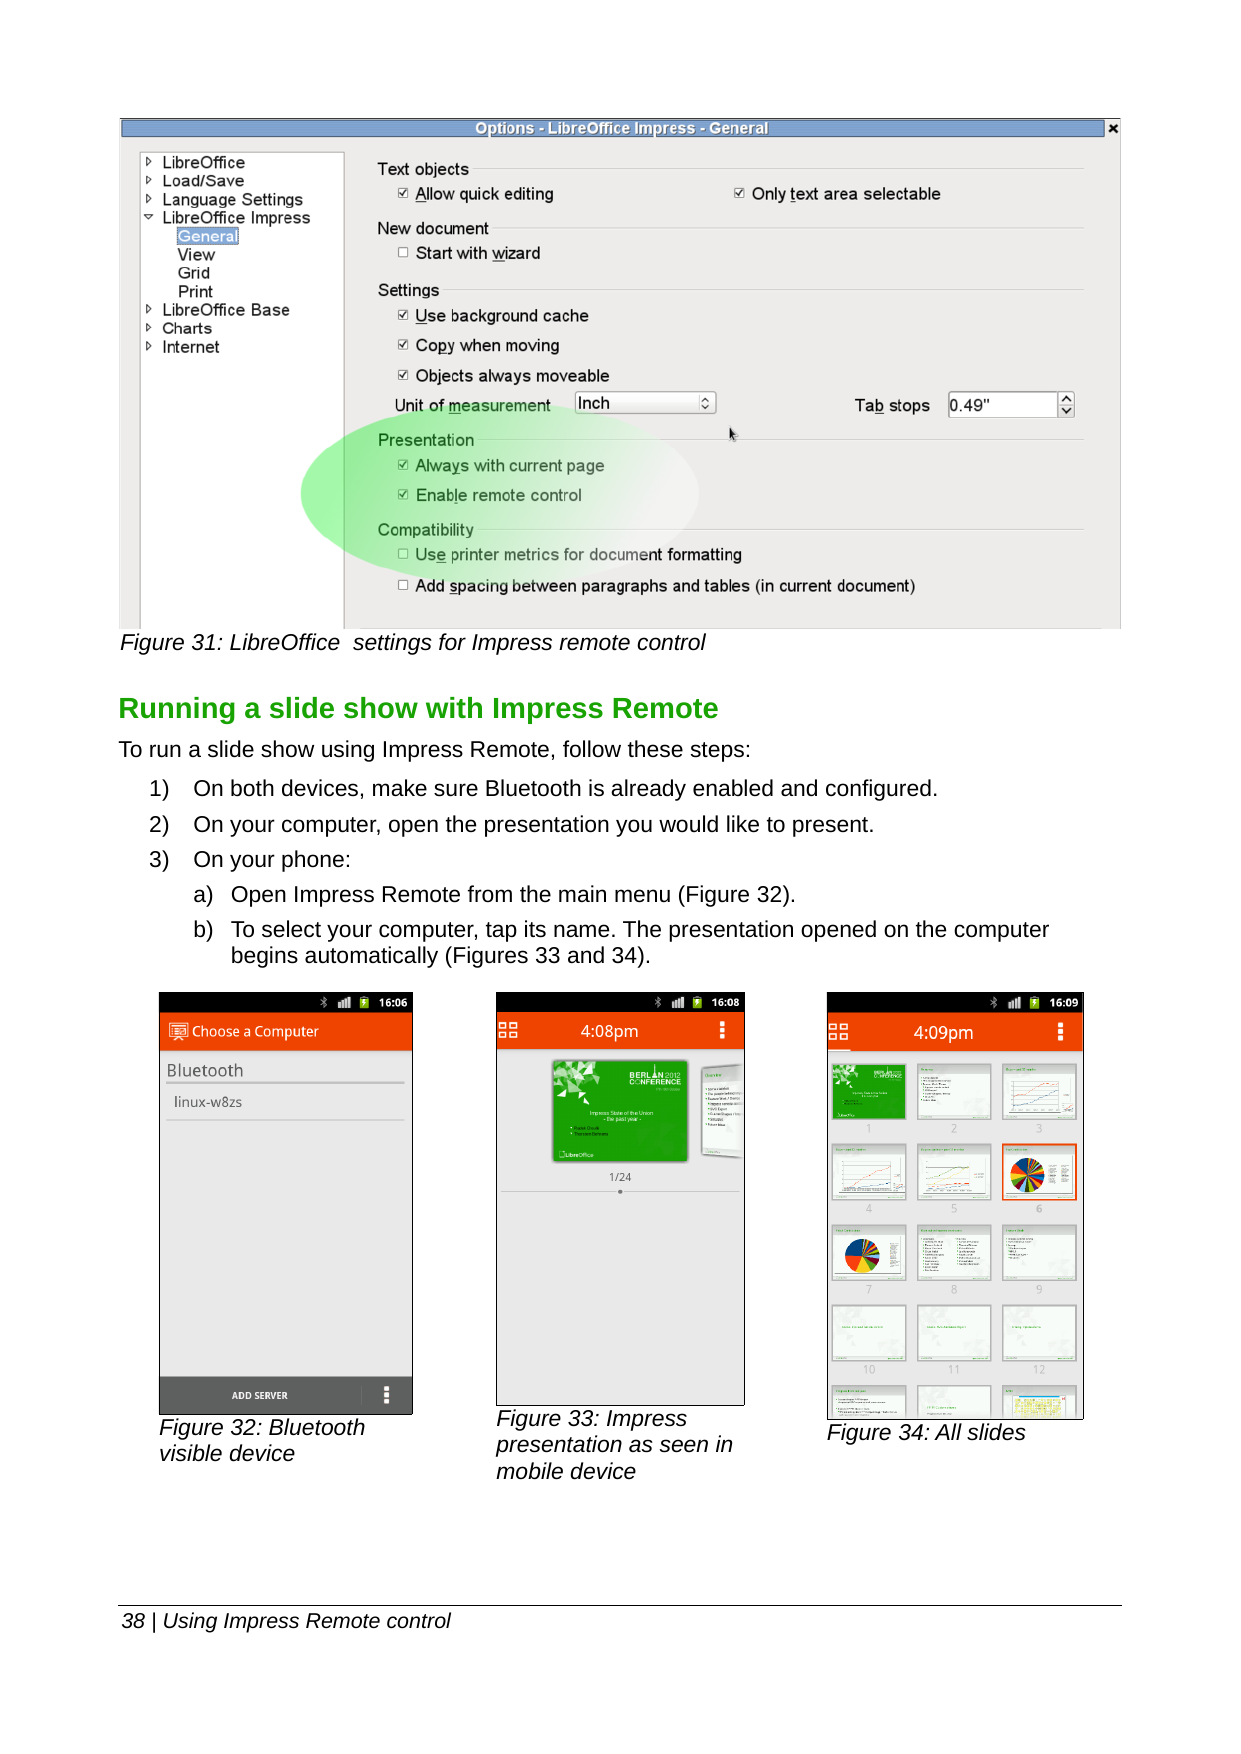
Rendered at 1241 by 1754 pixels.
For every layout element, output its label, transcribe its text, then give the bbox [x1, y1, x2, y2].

text Figure 31: LibreOffice settings for Impress remote control [120, 629, 1121, 655]
table_header [453, 993, 787, 1501]
table_header [788, 987, 1122, 992]
picture [119, 118, 1121, 629]
table_header [788, 993, 1122, 1501]
list On both devices, make sure Bluetooth is already enabled and configured. [169, 775, 1122, 802]
table_header [118, 987, 453, 992]
picture [497, 993, 744, 1405]
picture [828, 993, 1083, 1419]
table_header [118, 993, 453, 1501]
picture [160, 993, 412, 1414]
table_header [453, 987, 787, 992]
subtitle Running a slide show with Impress Remote [118, 691, 1122, 725]
text To run a slide show using Impress Remote, follow these steps: [118, 736, 1122, 763]
list To select your computer, tap its name. The presentation opened on the computer begins automatically (Figures 33 and 34). [193, 916, 1122, 969]
list Open Impress Remote from the main menu (Figure 32). [193, 881, 1122, 907]
list On your computer, open the presentation you would like to present. [169, 811, 1122, 837]
list On your phone: [169, 846, 1122, 872]
